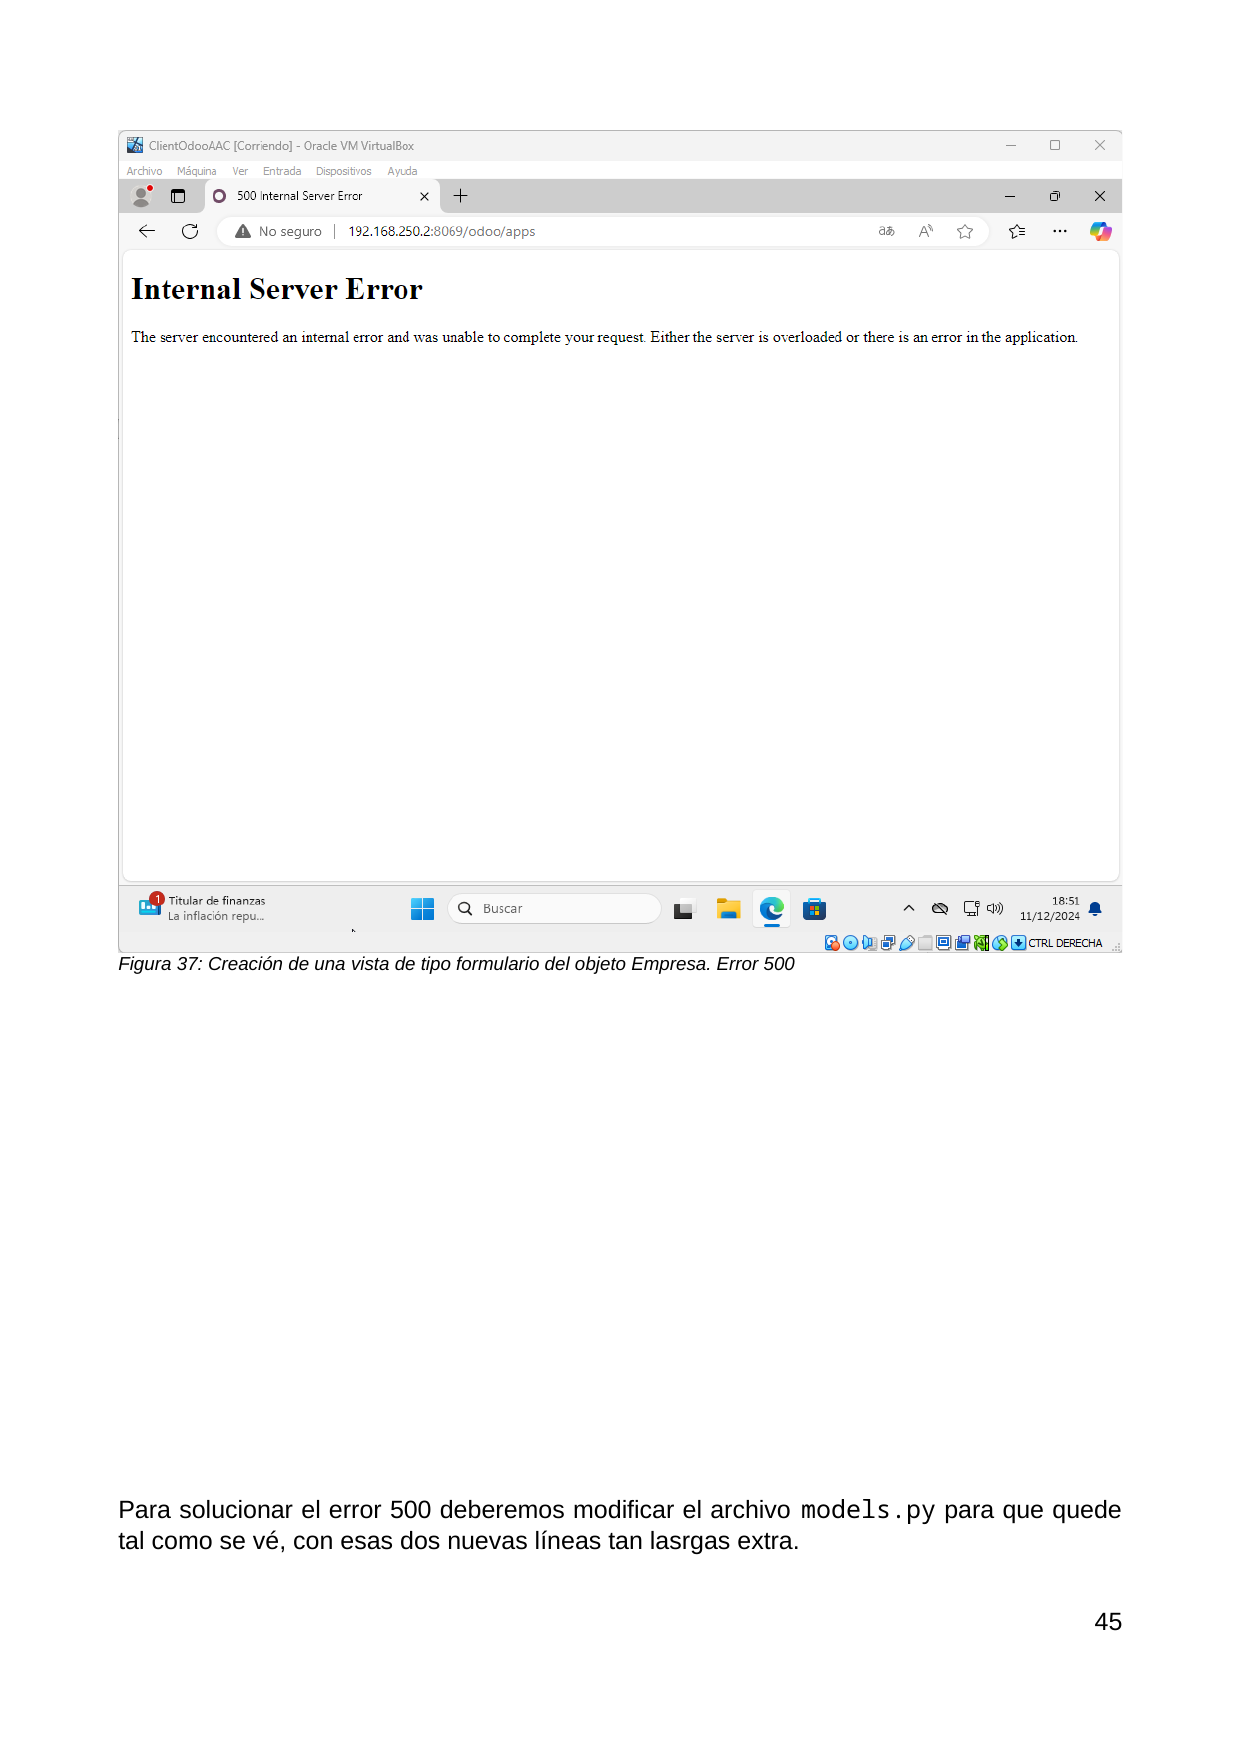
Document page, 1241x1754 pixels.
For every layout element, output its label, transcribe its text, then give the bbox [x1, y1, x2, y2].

text Para solucionar el error 500 deberemos modificar el archivo models.py para que quede tal como se vé, con esas dos nuevas líneas tan lasrgas extra. [118, 1492, 1122, 1554]
picture [118, 130, 1123, 953]
text Figura 37: Creación de una vista de tipo formulario del objeto Empresa. Error 500 [118, 953, 1122, 974]
